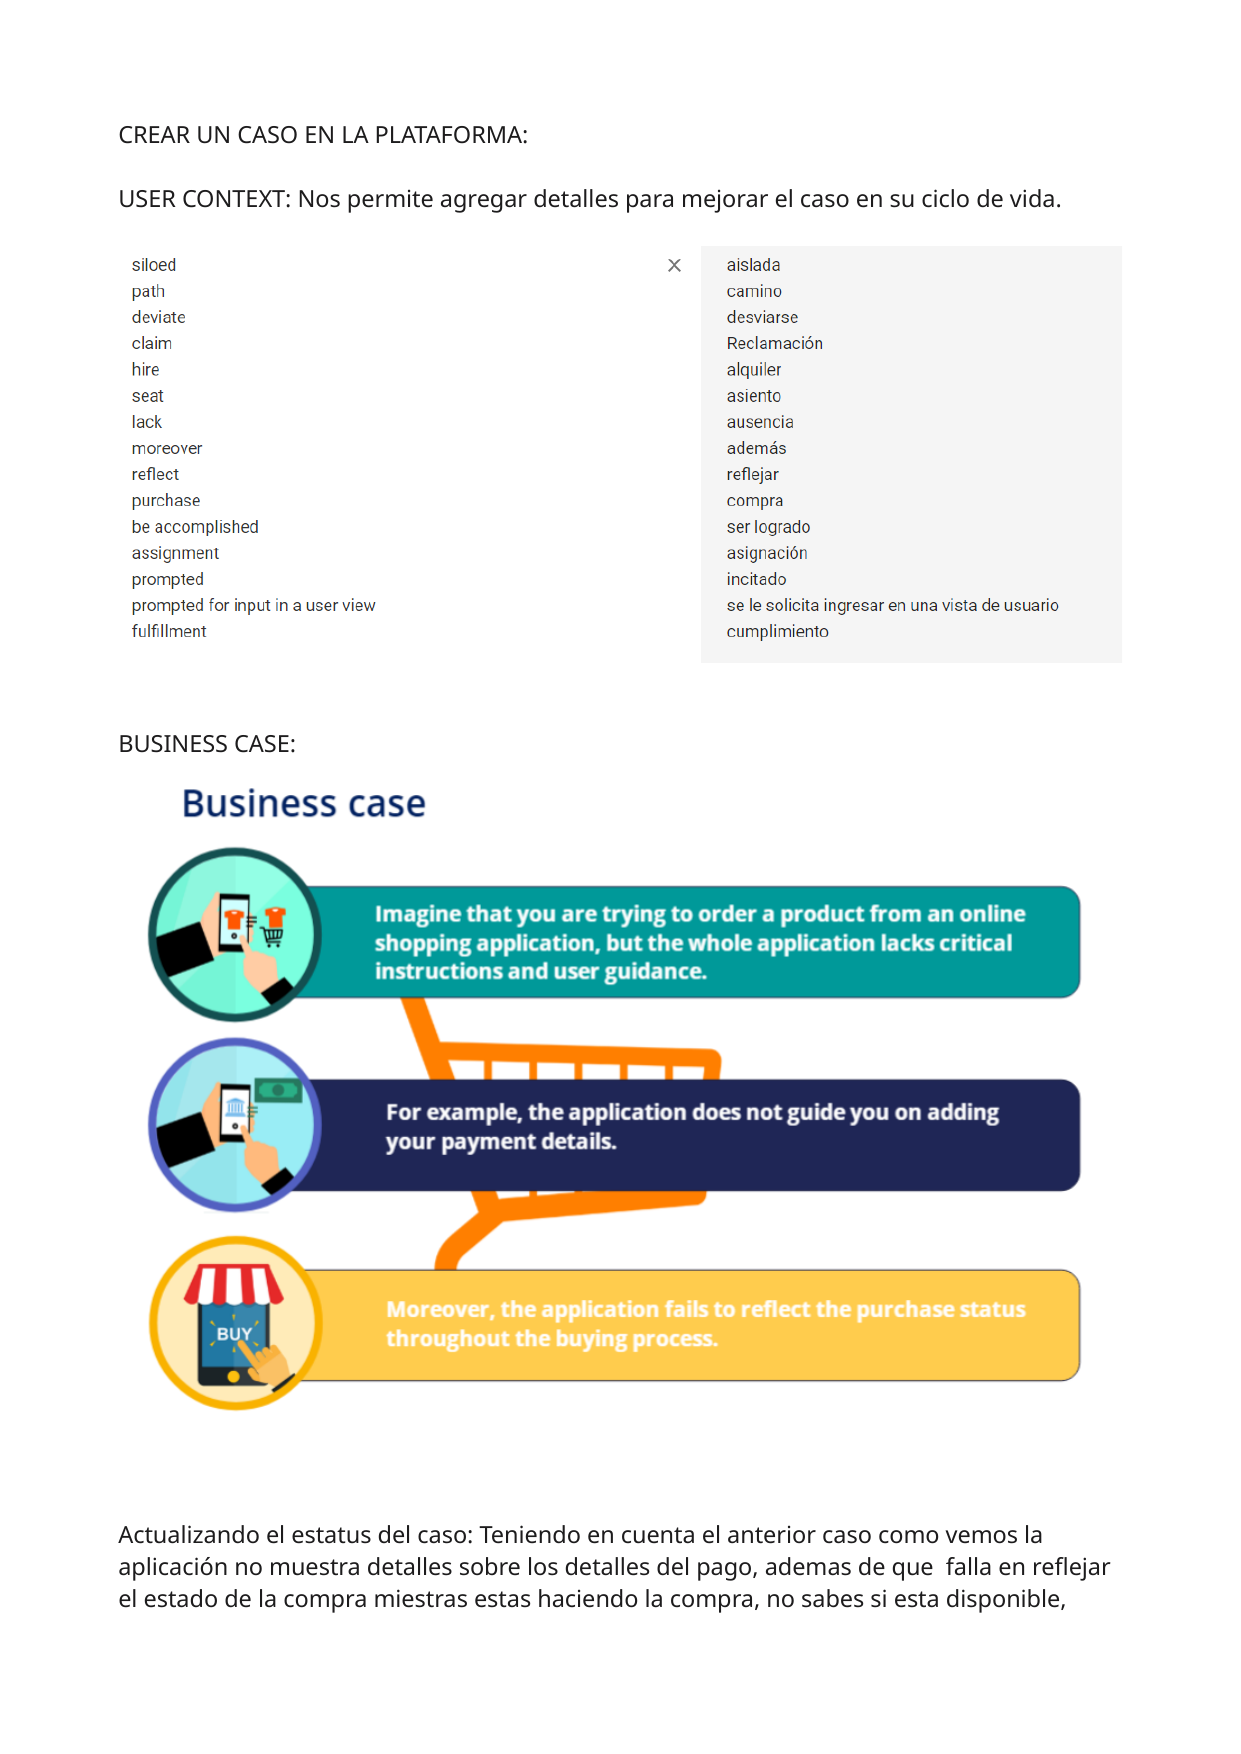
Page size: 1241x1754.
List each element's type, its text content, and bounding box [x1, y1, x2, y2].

text Actualizando el estatus del caso: Teniendo en cuenta el anterior caso como vemos la aplicación no muestra detalles sobre los detalles del pago, ademas de que falla en reflejar el estado de la compra miestras estas haciendo la compra, no sabes si esta disponible, [118, 1519, 1122, 1614]
text CREAR UN CASO EN LA PLATAFORMA: [118, 118, 1122, 150]
text USER CONTEXT: Nos permite agregar detalles para mejorar el caso en su ciclo de vida. [118, 182, 1122, 214]
text BUSINESS CASE: [118, 727, 1122, 758]
